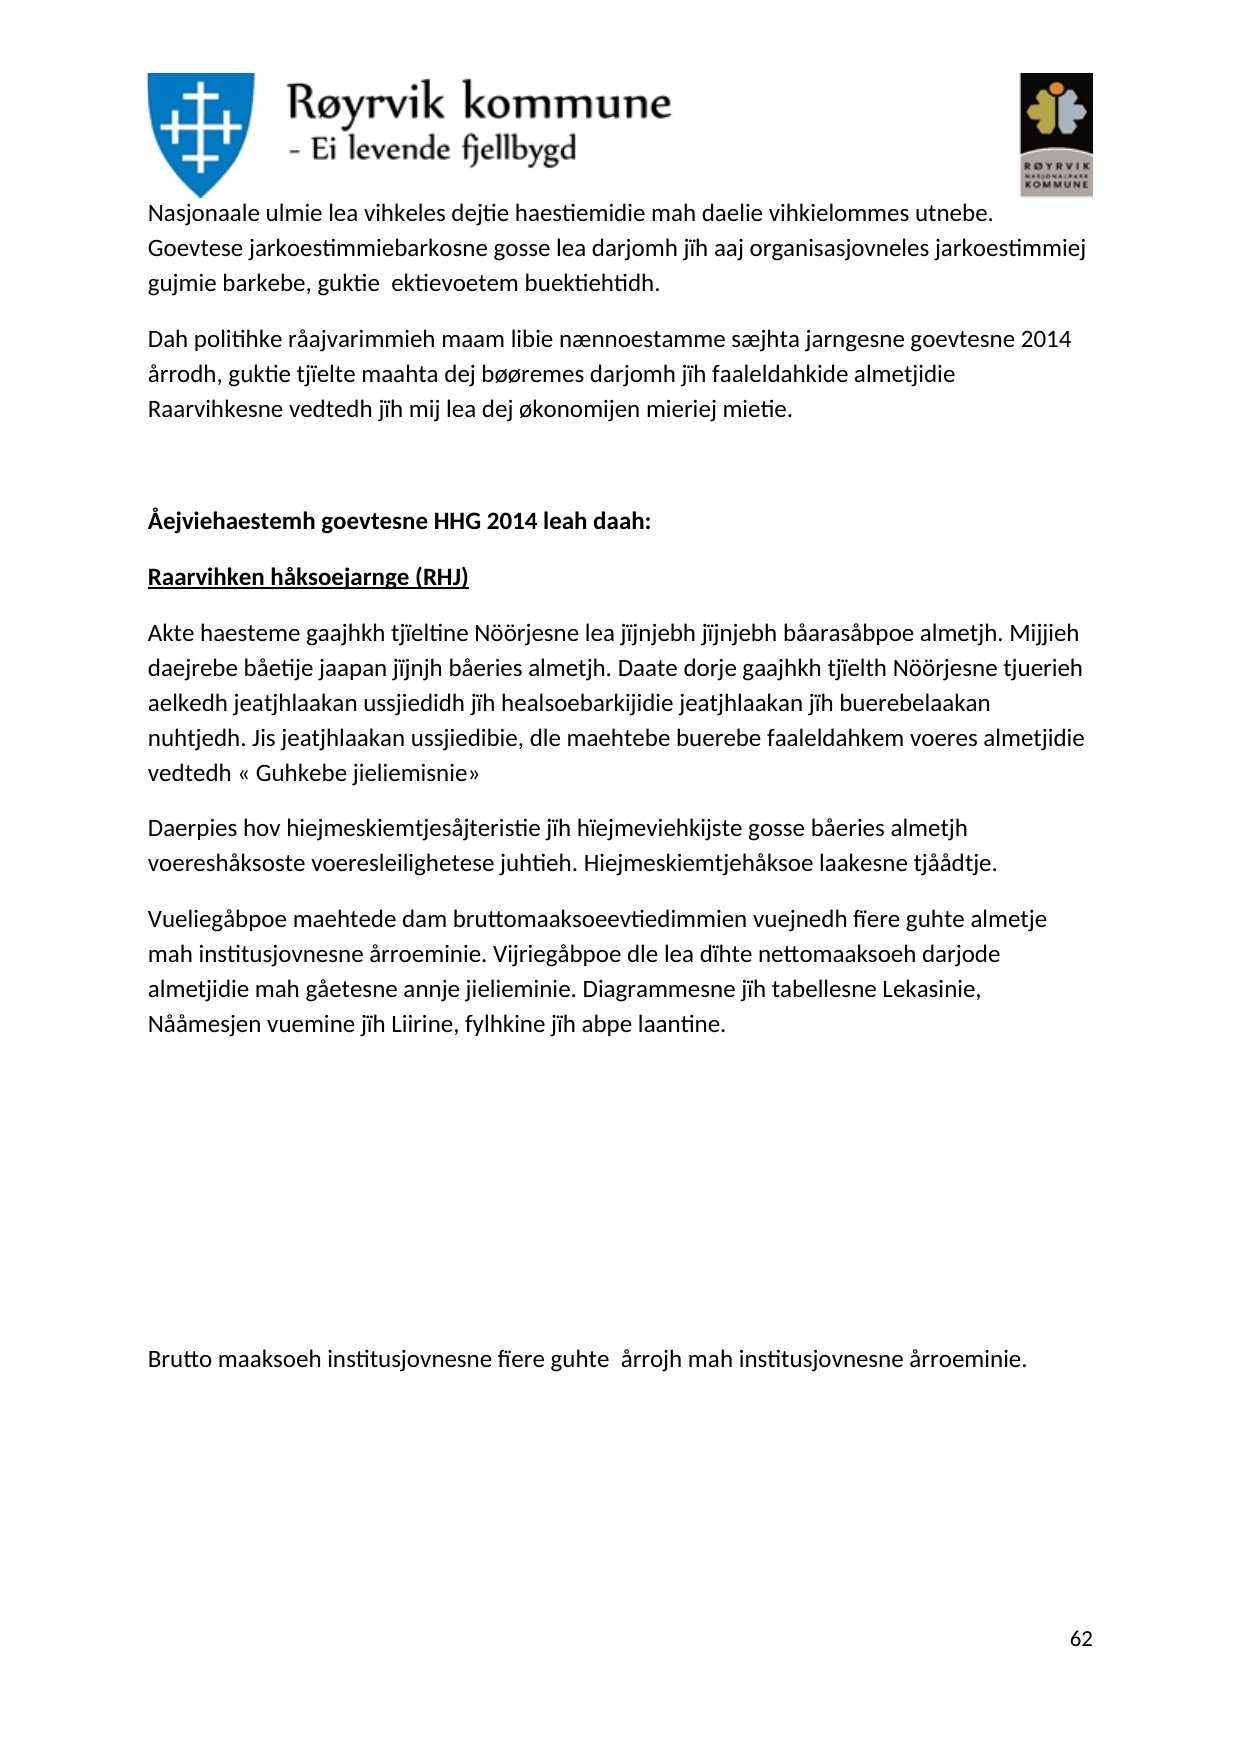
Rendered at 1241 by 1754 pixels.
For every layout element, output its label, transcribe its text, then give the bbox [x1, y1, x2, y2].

text Dah politihke råajvarimmieh maam libie nænnoestamme sæjhta jarngesne goevtesne 2014 årrodh, guktie tjïelte maahta dej bøøremes darjomh jïh faaleldahkide almetjidie Raarvihkesne vedtedh jïh mij lea dej økonomijen mieriej mietie. [148, 323, 1093, 424]
text Åejviehaestemh goevtesne HHG 2014 leah daah: [148, 505, 1093, 536]
text Nasjonaale ulmie lea vihkeles dejtie haestiemidie mah daelie vihkielommes utnebe. Goevtese jarkoestimmiebarkosne gosse lea darjomh jïh aaj organisasjovneles jarkoestimmiej gujmie barkebe, guktie ektievoetem buektiehtidh. [148, 198, 1093, 298]
text Akte haesteme gaajhkh tjïeltine Nöörjesne lea jïjnjebh jïjnjebh båarasåbpoe almetjh. Mijjieh daejrebe båetije jaapan jïjnjh båeries almetjh. Daate dorje gaajhkh tjïelth Nöörjesne tjuerieh aelkedh jeatjhlaakan ussjiedidh jïh healsoebarkijidie jeatjhlaakan jïh buerebelaakan nuhtjedh. Jis jeatjhlaakan ussjiedibie, dle maehtebe buerebe faaleldahkem voeres almetjidie vedtedh « Guhkebe jieliemisnie» [148, 617, 1093, 787]
text Daerpies hov hiejmeskiemtjesåjteristie jïh hïejmeviehkijste gosse båeries almetjh voereshåksoste voeresleilighetese juhtieh. Hiejmeskiemtjehåksoe laakesne tjåådtje. [148, 813, 1093, 878]
text Brutto maaksoeh institusjovnesne fïere guhte årrojh mah institusjovnesne årroeminie. [148, 1343, 1093, 1374]
text Vueliegåbpoe maehtede dam bruttomaaksoeevtiedimmien vuejnedh fïere guhte almetje mah institusjovnesne årroeminie. Vijriegåbpoe dle lea dïhte nettomaaksoeh darjode almetjidie mah gåetesne annje jielieminie. Diagrammesne jïh tabellesne Lekasinie, Nååmesjen vuemine jïh Liirine, fylhkine jïh abpe laantine. [148, 903, 1093, 1039]
picture [147, 73, 1093, 198]
text Raarvihken håksoejarnge (RHJ) [148, 561, 1093, 591]
